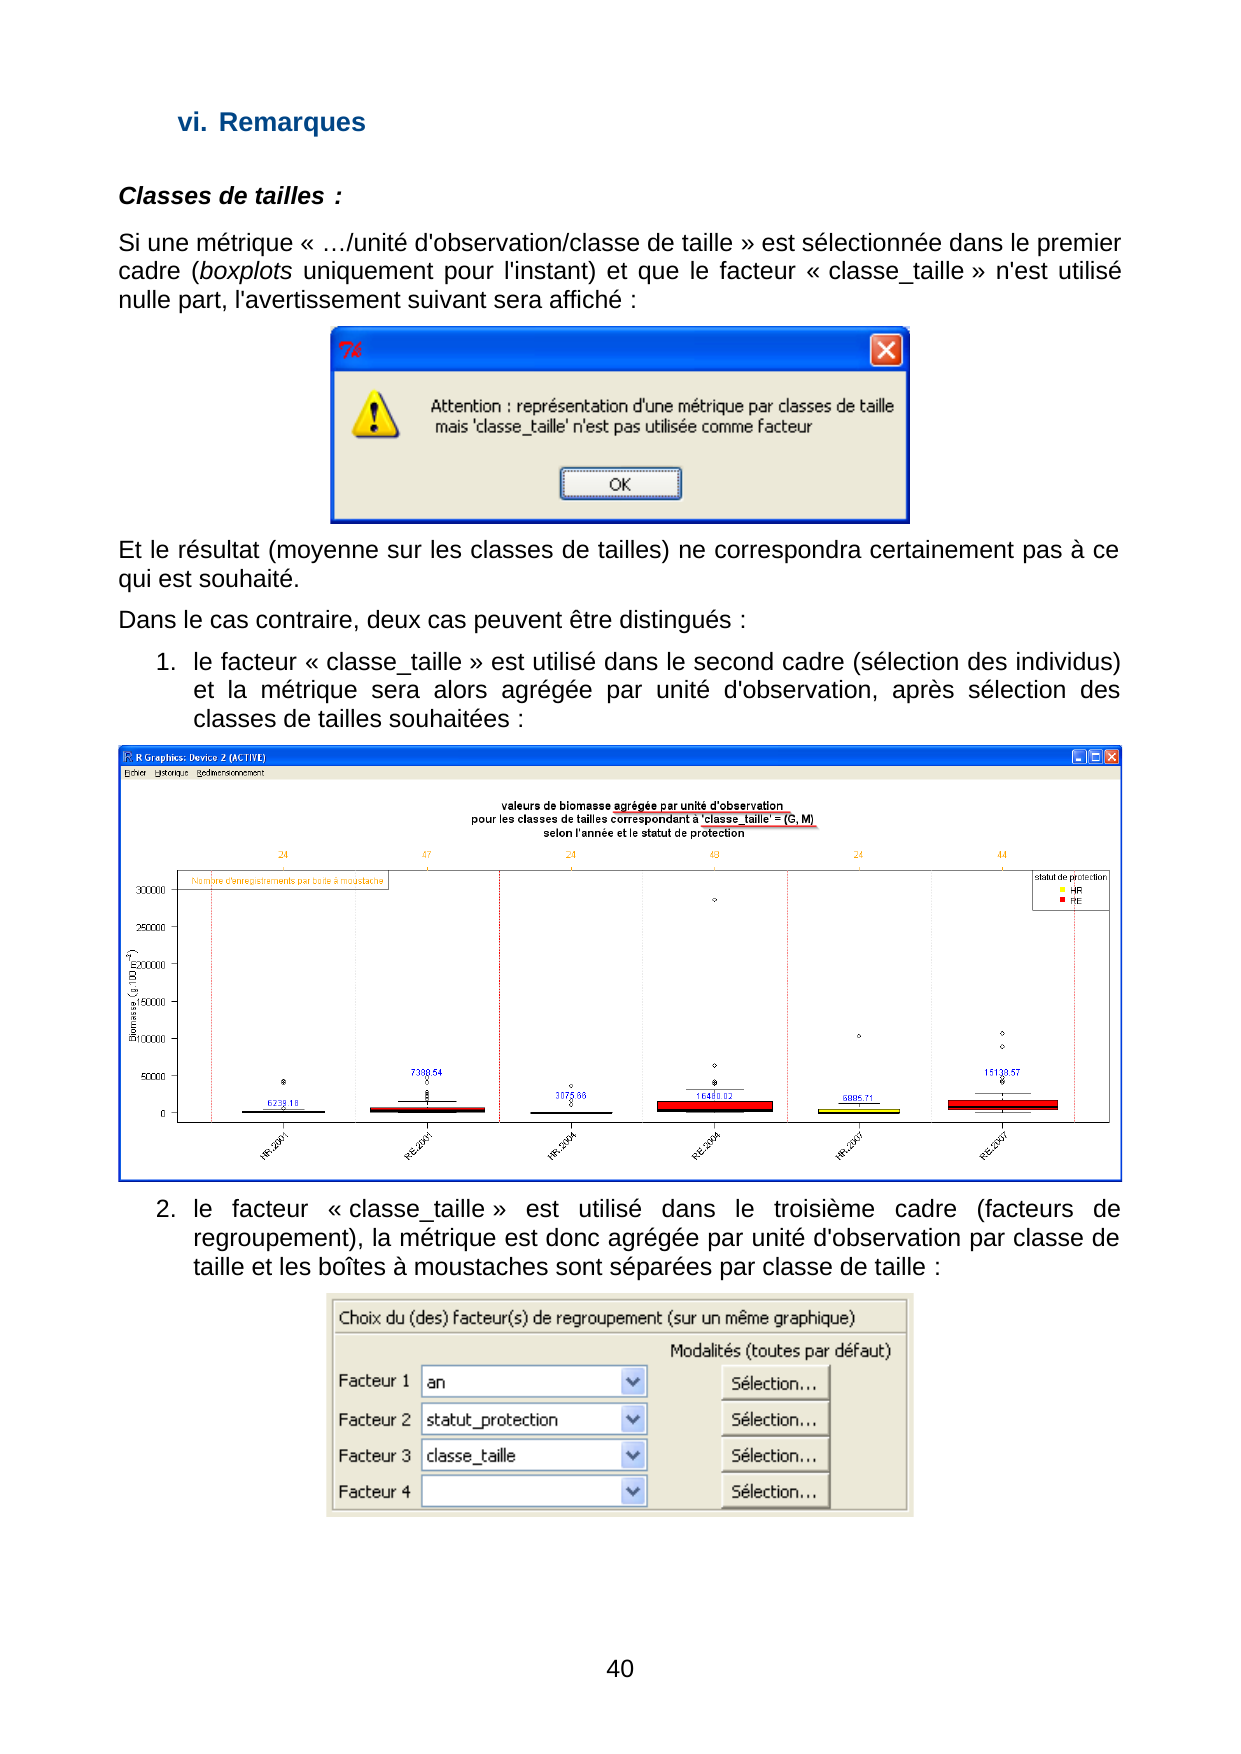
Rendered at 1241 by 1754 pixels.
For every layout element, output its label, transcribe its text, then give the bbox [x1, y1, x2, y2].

list le facteur « classe_taille » est utilisé dans le troisième cadre (facteurs de regroupement), la métrique est donc agrégée par unité d'observation par classe de taille et les boîtes à moustaches sont séparées par classe de taille : [156, 1194, 1122, 1281]
picture [118, 745, 1123, 1182]
text Dans le cas contraire, deux cas peuvent être distingués : [118, 605, 1122, 634]
text Si une métrique « …/unité d'observation/classe de taille » est sélectionnée dans le premier cadre (boxplots uniquement pour l'instant) et que le facteur « classe_taille » n'est utilisé nulle part, l'avertissement suivant sera affiché : [118, 228, 1122, 314]
subtitle Remarques [177, 106, 1122, 137]
list le facteur « classe_taille » est utilisé dans le second cadre (sélection des individus) et la métrique sera alors agrégée par unité d'observation, après sélection des classes de tailles souhaitées : [156, 647, 1122, 733]
subtitle Classes de tailles : [118, 181, 1122, 209]
picture [330, 326, 910, 524]
text Et le résultat (moyenne sur les classes de tailles) ne correspondra certainement pas à ce qui est souhaité. [118, 536, 1122, 593]
picture [326, 1293, 914, 1517]
